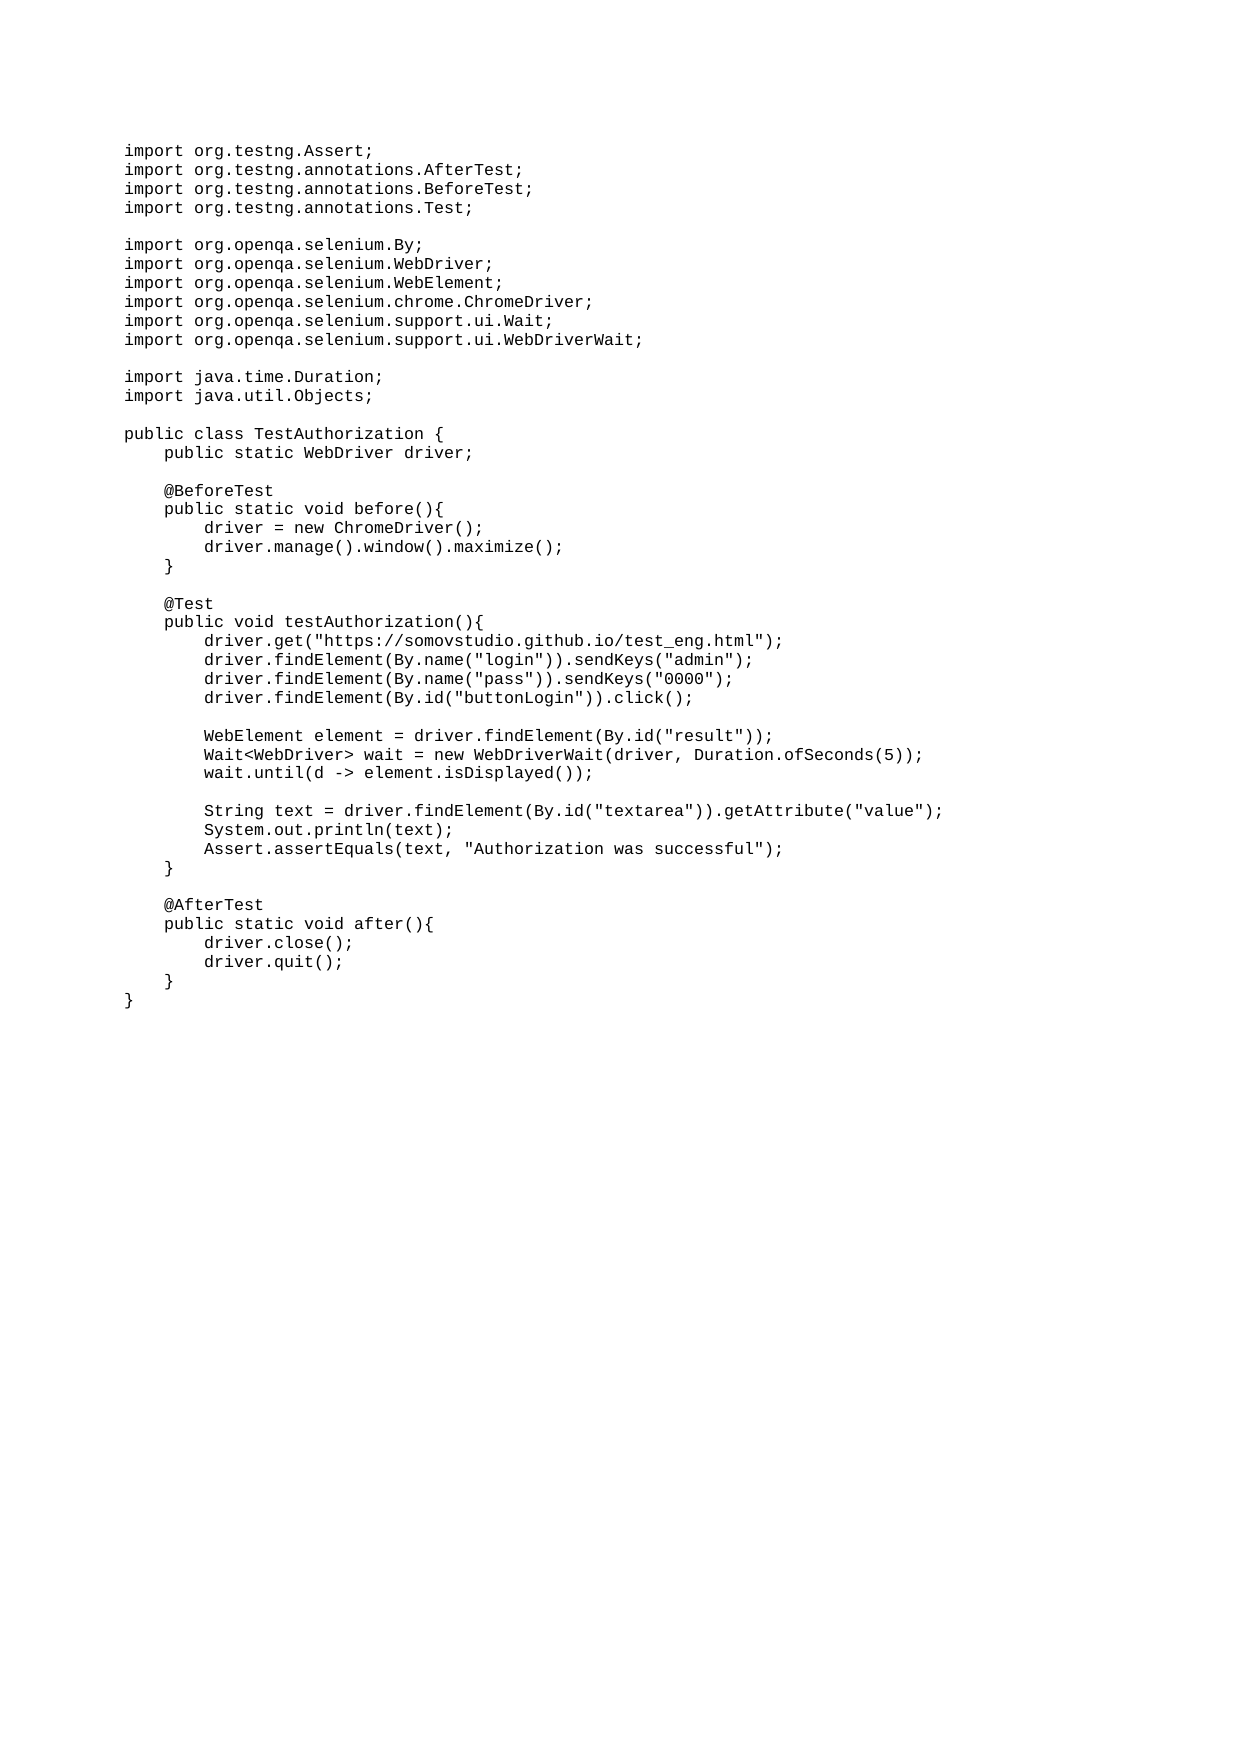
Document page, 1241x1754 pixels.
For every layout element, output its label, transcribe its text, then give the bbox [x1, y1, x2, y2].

table_header import org.testng.Assert; import org.testng.annotations.AfterTest; import org.testng.annotations.BeforeTest; import org.testng.annotations.Test; import org.openqa.selenium.By; import org.openqa.selenium.WebDriver; import org.openqa.selenium.WebElement; import org.openqa.selenium.chrome.ChromeDriver; import org.openqa.selenium.support.ui.Wait; import org.openqa.selenium.support.ui.WebDriverWait; import java.time.Duration; import java.util.Objects; public class TestAuthorization { public static WebDriver driver; @BeforeTest public static void before(){ driver = new ChromeDriver(); driver.manage().window().maximize(); } @Test public void testAuthorization(){ driver.get("https://somovstudio.github.io/test_eng.html"); driver.findElement(By.name("login")).sendKeys("admin"); driver.findElement(By.name("pass")).sendKeys("0000"); driver.findElement(By.id("buttonLogin")).click(); WebElement element = driver.findElement(By.id("result")); Wait<WebDriver> wait = new WebDriverWait(driver, Duration.ofSeconds(5)); wait.until(d -> element.isDisplayed()); String text = driver.findElement(By.id("textarea")).getAttribute("value"); System.out.println(text); Assert.assertEquals(text, "Authorization was successful"); } @AfterTest public static void after(){ driver.close(); driver.quit(); } } [118, 118, 1122, 1016]
